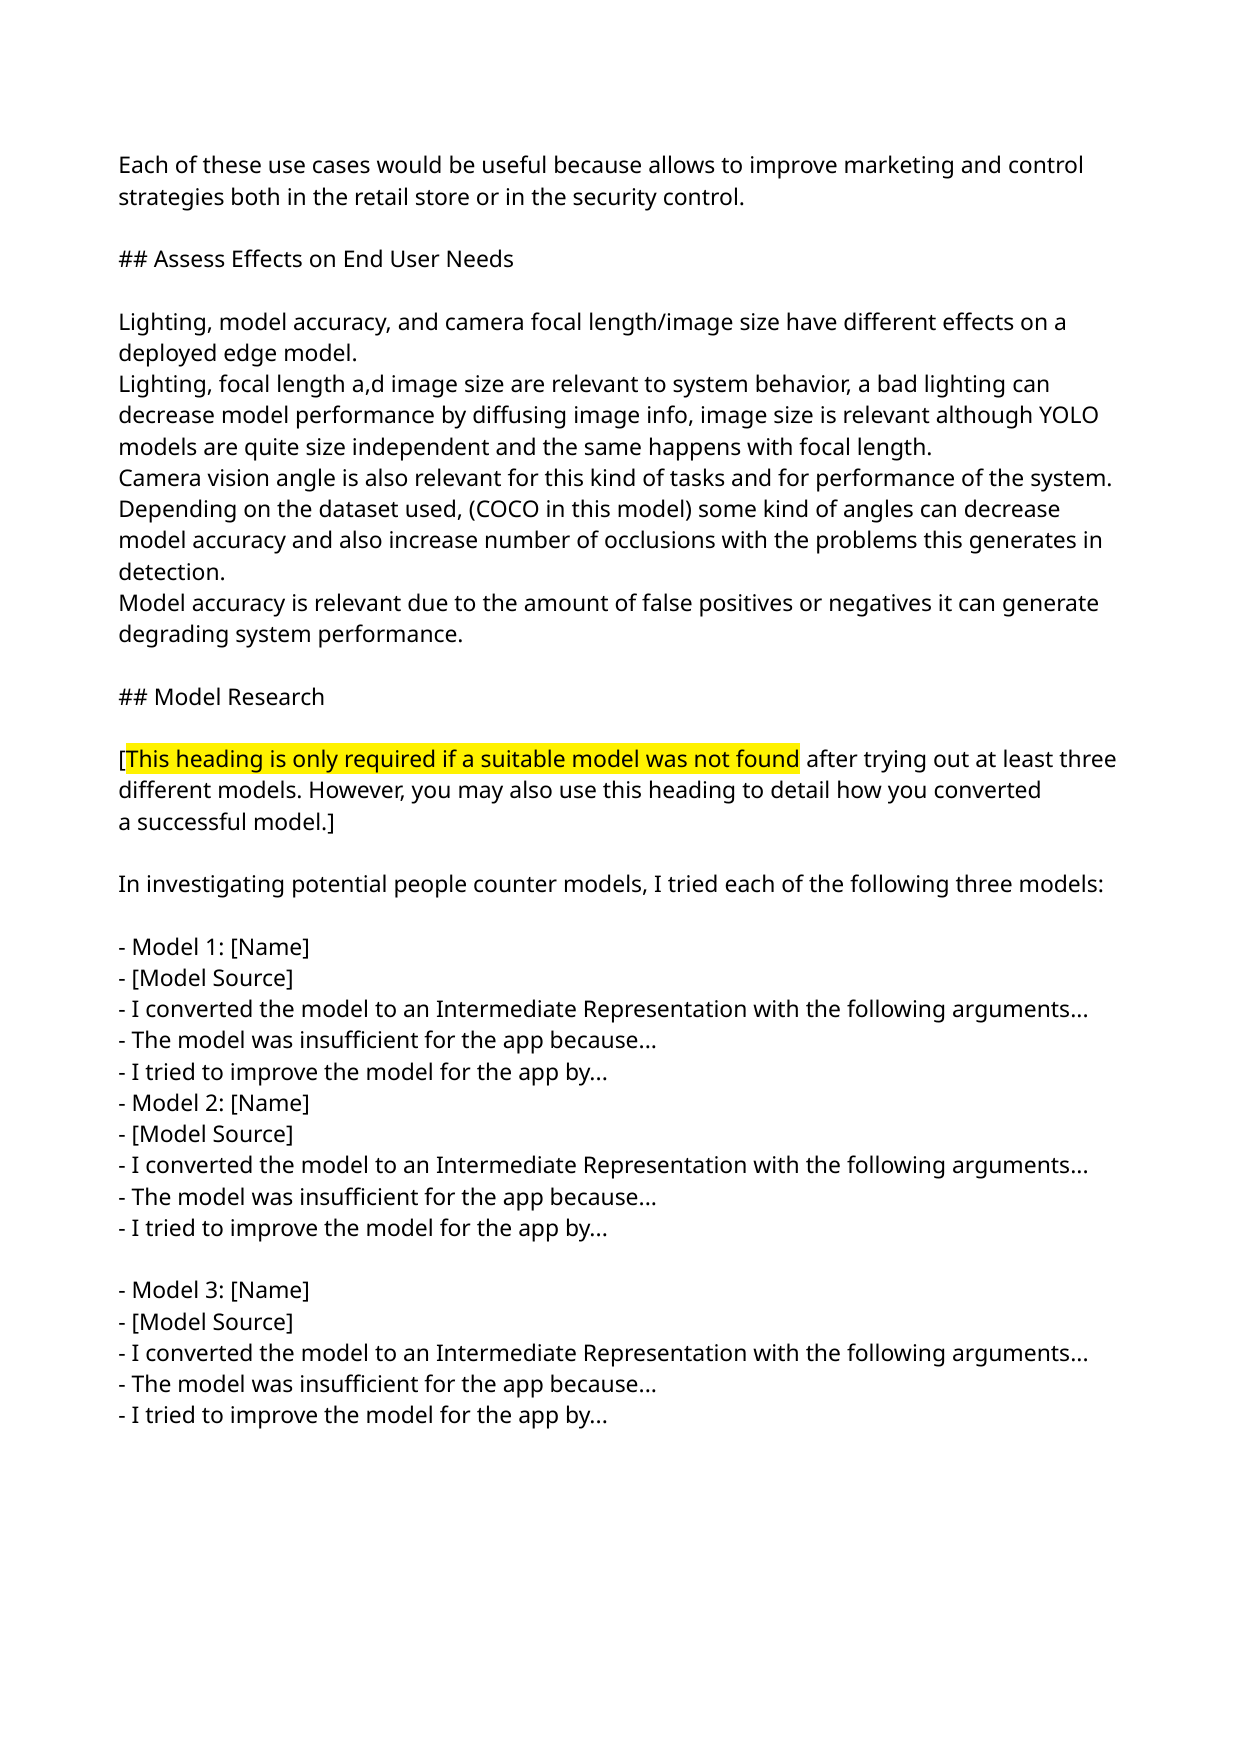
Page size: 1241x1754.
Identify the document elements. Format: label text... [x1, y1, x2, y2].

text - The model was insufficient for the app because... [118, 1024, 1122, 1056]
text - The model was insufficient for the app because... [118, 1181, 1122, 1212]
text a successful model.] [118, 806, 1122, 837]
text - I converted the model to an Intermediate Representation with the following arguments... [118, 1149, 1122, 1181]
text ## Assess Effects on End User Needs [118, 243, 1122, 274]
text - I tried to improve the model for the app by... [118, 1212, 1122, 1243]
text different models. However, you may also use this heading to detail how you converted [118, 774, 1122, 806]
text - The model was insufficient for the app because... [118, 1368, 1122, 1399]
text - I converted the model to an Intermediate Representation with the following arguments... [118, 1337, 1122, 1368]
text deployed edge model. [118, 337, 1122, 368]
text - I tried to improve the model for the app by... [118, 1399, 1122, 1431]
text - I converted the model to an Intermediate Representation with the following arguments... [118, 993, 1122, 1024]
text [This heading is only required if a suitable model was not found after trying out at least three [118, 743, 1122, 774]
text In investigating potential people counter models, I tried each of the following three models: [118, 868, 1122, 899]
text Lighting, model accuracy, and camera focal length/image size have different effects on a [118, 306, 1122, 337]
text Each of these use cases would be useful because allows to improve marketing and control strategies both in the retail store or in the security control. [118, 149, 1122, 212]
text Model accuracy is relevant due to the amount of false positives or negatives it can generate degrading system performance. [118, 587, 1122, 649]
text - Model 1: [Name] [118, 931, 1122, 962]
text ## Model Research [118, 681, 1122, 712]
text - Model 2: [Name] [118, 1087, 1122, 1118]
text - [Model Source] [118, 1118, 1122, 1149]
text - [Model Source] [118, 962, 1122, 993]
text - [Model Source] [118, 1306, 1122, 1337]
text Camera vision angle is also relevant for this kind of tasks and for performance of the system. Depending on the dataset used, (COCO in this model) some kind of angles can decrease model accuracy and also increase number of occlusions with the problems this generates in detection. [118, 462, 1122, 587]
text Lighting, focal length a,d image size are relevant to system behavior, a bad lighting can decrease model performance by diffusing image info, image size is relevant although YOLO models are quite size independent and the same happens with focal length. [118, 368, 1122, 462]
text - I tried to improve the model for the app by... [118, 1056, 1122, 1087]
text - Model 3: [Name] [118, 1274, 1122, 1306]
